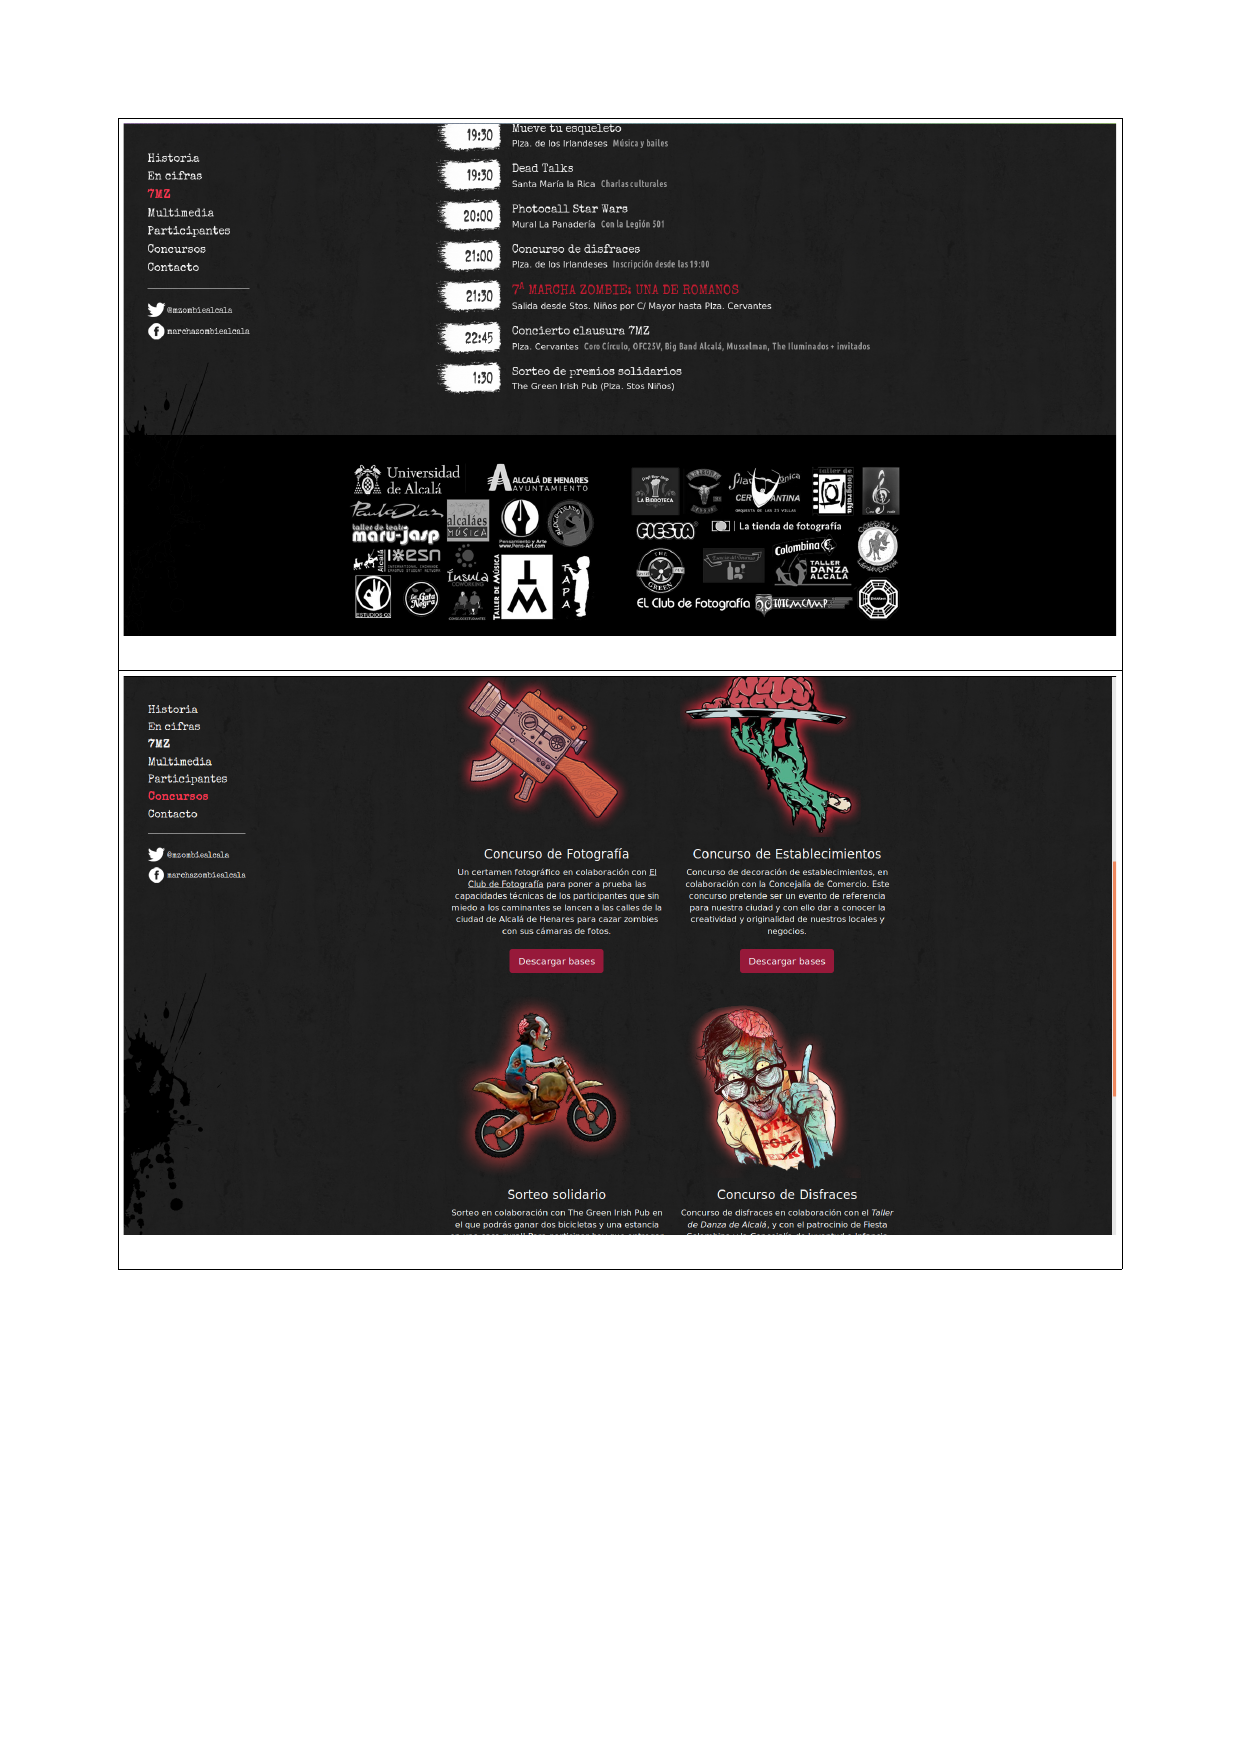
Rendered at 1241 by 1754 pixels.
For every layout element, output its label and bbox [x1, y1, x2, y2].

picture [123, 123, 1117, 636]
picture [123, 676, 1117, 1235]
table_cell [119, 119, 1122, 670]
table_cell [119, 671, 1122, 1269]
